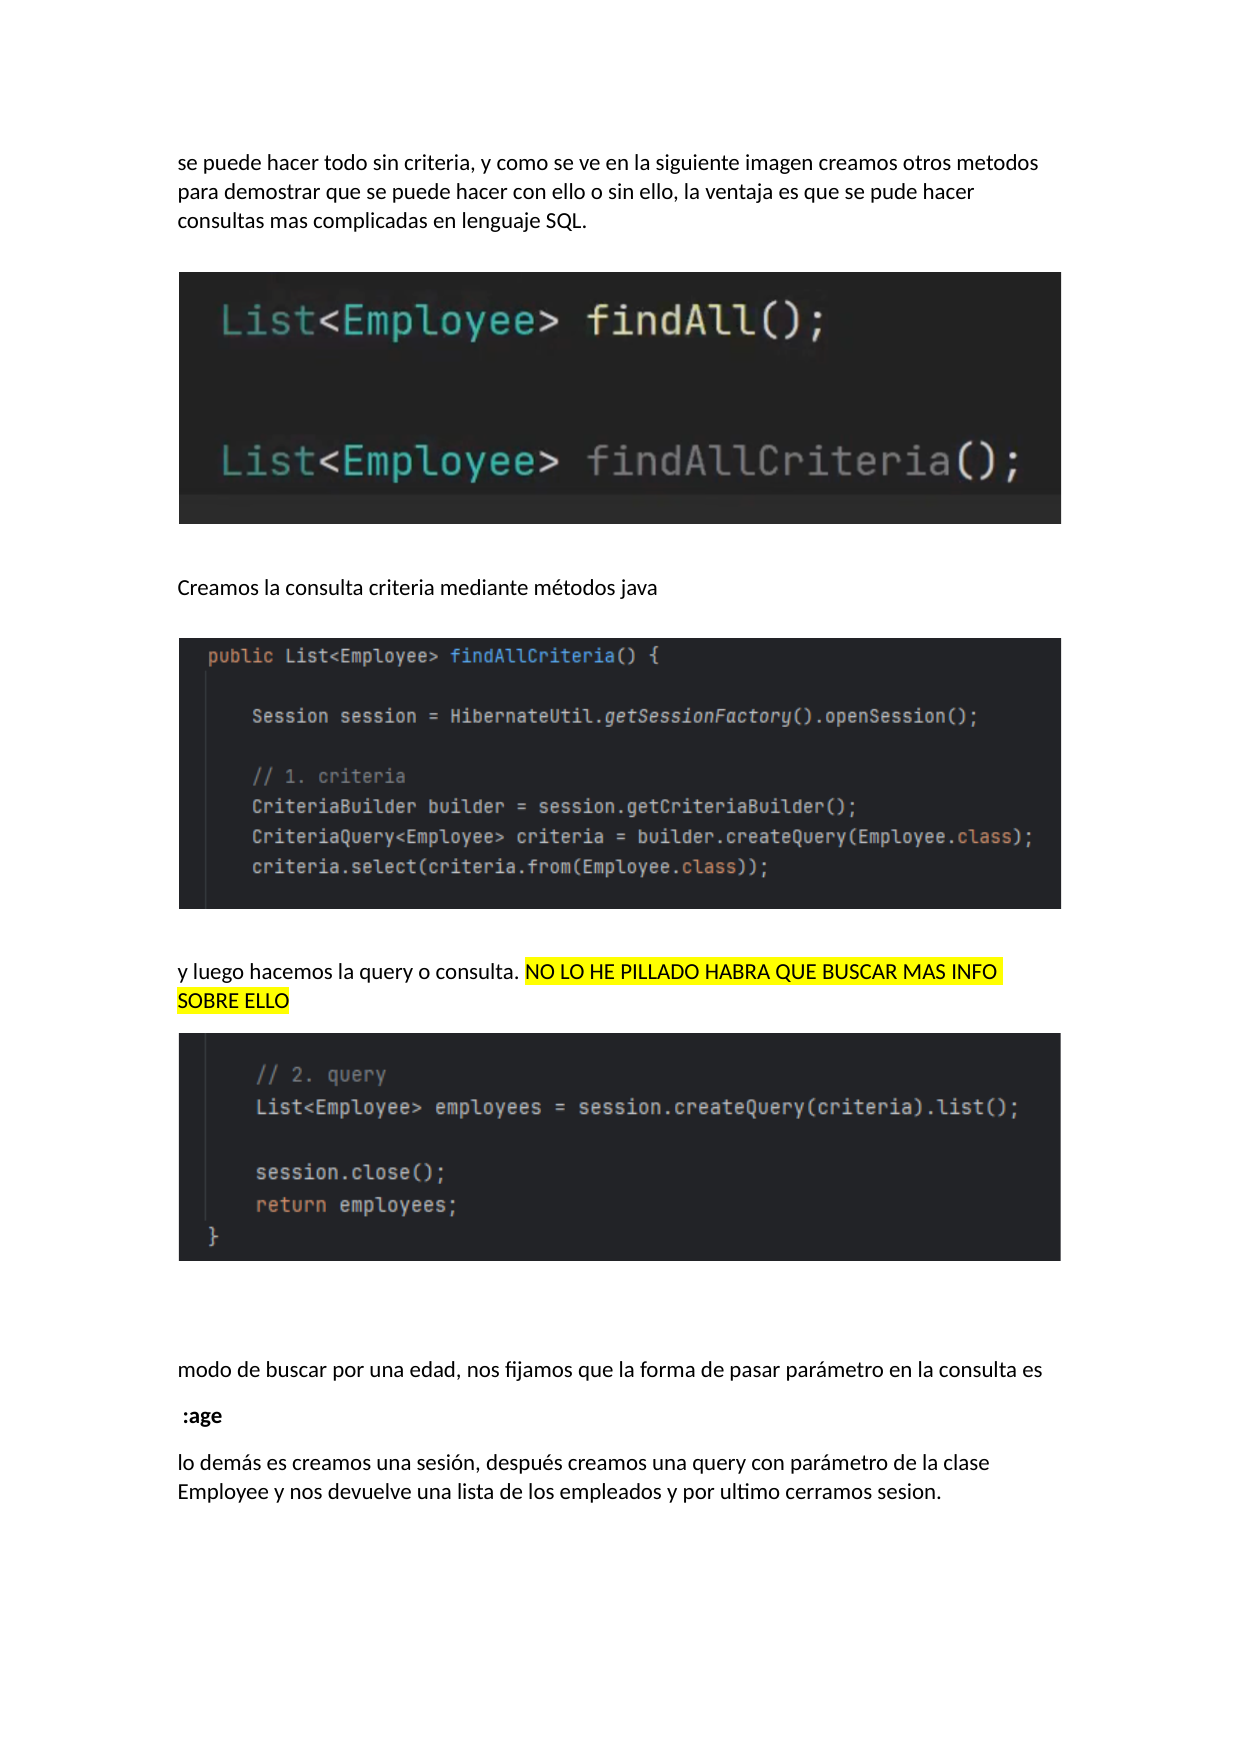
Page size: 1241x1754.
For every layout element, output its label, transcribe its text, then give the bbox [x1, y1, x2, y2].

picture [179, 638, 1062, 909]
text Creamos la consulta criteria mediante métodos java [177, 573, 1063, 601]
picture [179, 272, 1062, 524]
text se puede hacer todo sin criteria, y como se ve en la siguiente imagen creamos otros metodos para demostrar que se puede hacer con ello o sin ello, la ventaja es que se pude hacer consultas mas complicadas en lenguaje SQL. [177, 148, 1063, 234]
picture [178, 1033, 1061, 1261]
text lo demás es creamos una sesión, después creamos una query con parámetro de la clase Employee y nos devuelve una lista de los empleados y por ultimo cerramos sesion. [177, 1448, 1063, 1505]
text :age [177, 1402, 1063, 1430]
text modo de buscar por una edad, nos fijamos que la forma de pasar parámetro en la consulta es [177, 1356, 1063, 1384]
text y luego hacemos la query o consulta. NO LO HE PILLADO HABRA QUE BUSCAR MAS INFO SOBRE ELLO [177, 957, 1063, 1014]
